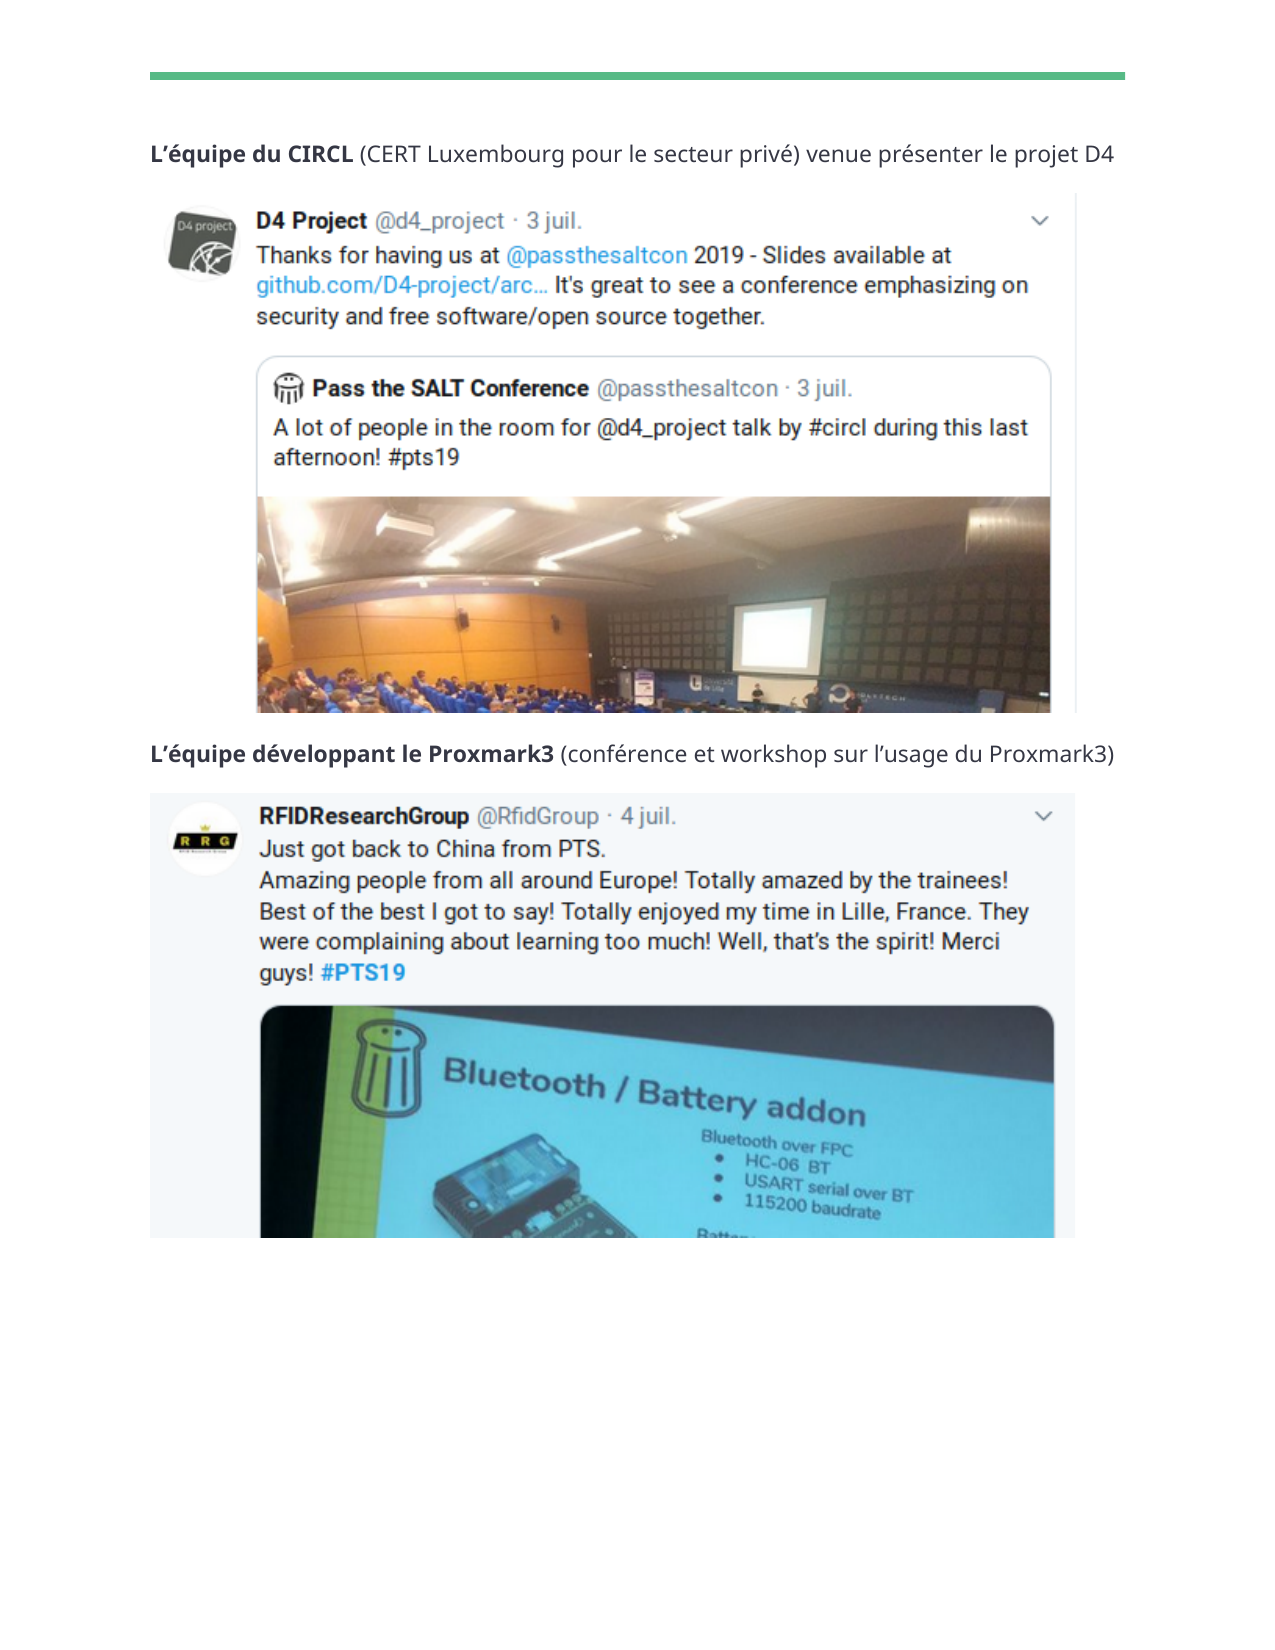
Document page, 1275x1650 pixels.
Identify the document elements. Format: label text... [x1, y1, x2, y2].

text L’équipe du CIRCL (CERT Luxembourg pour le secteur privé) venue présenter le projet D4 [150, 137, 1125, 169]
text L’équipe développant le Proxmark3 (conférence et workshop sur l’usage du Proxmark3) [150, 737, 1125, 769]
picture [150, 72, 1125, 80]
picture [150, 193, 1091, 713]
picture [150, 793, 1075, 1238]
